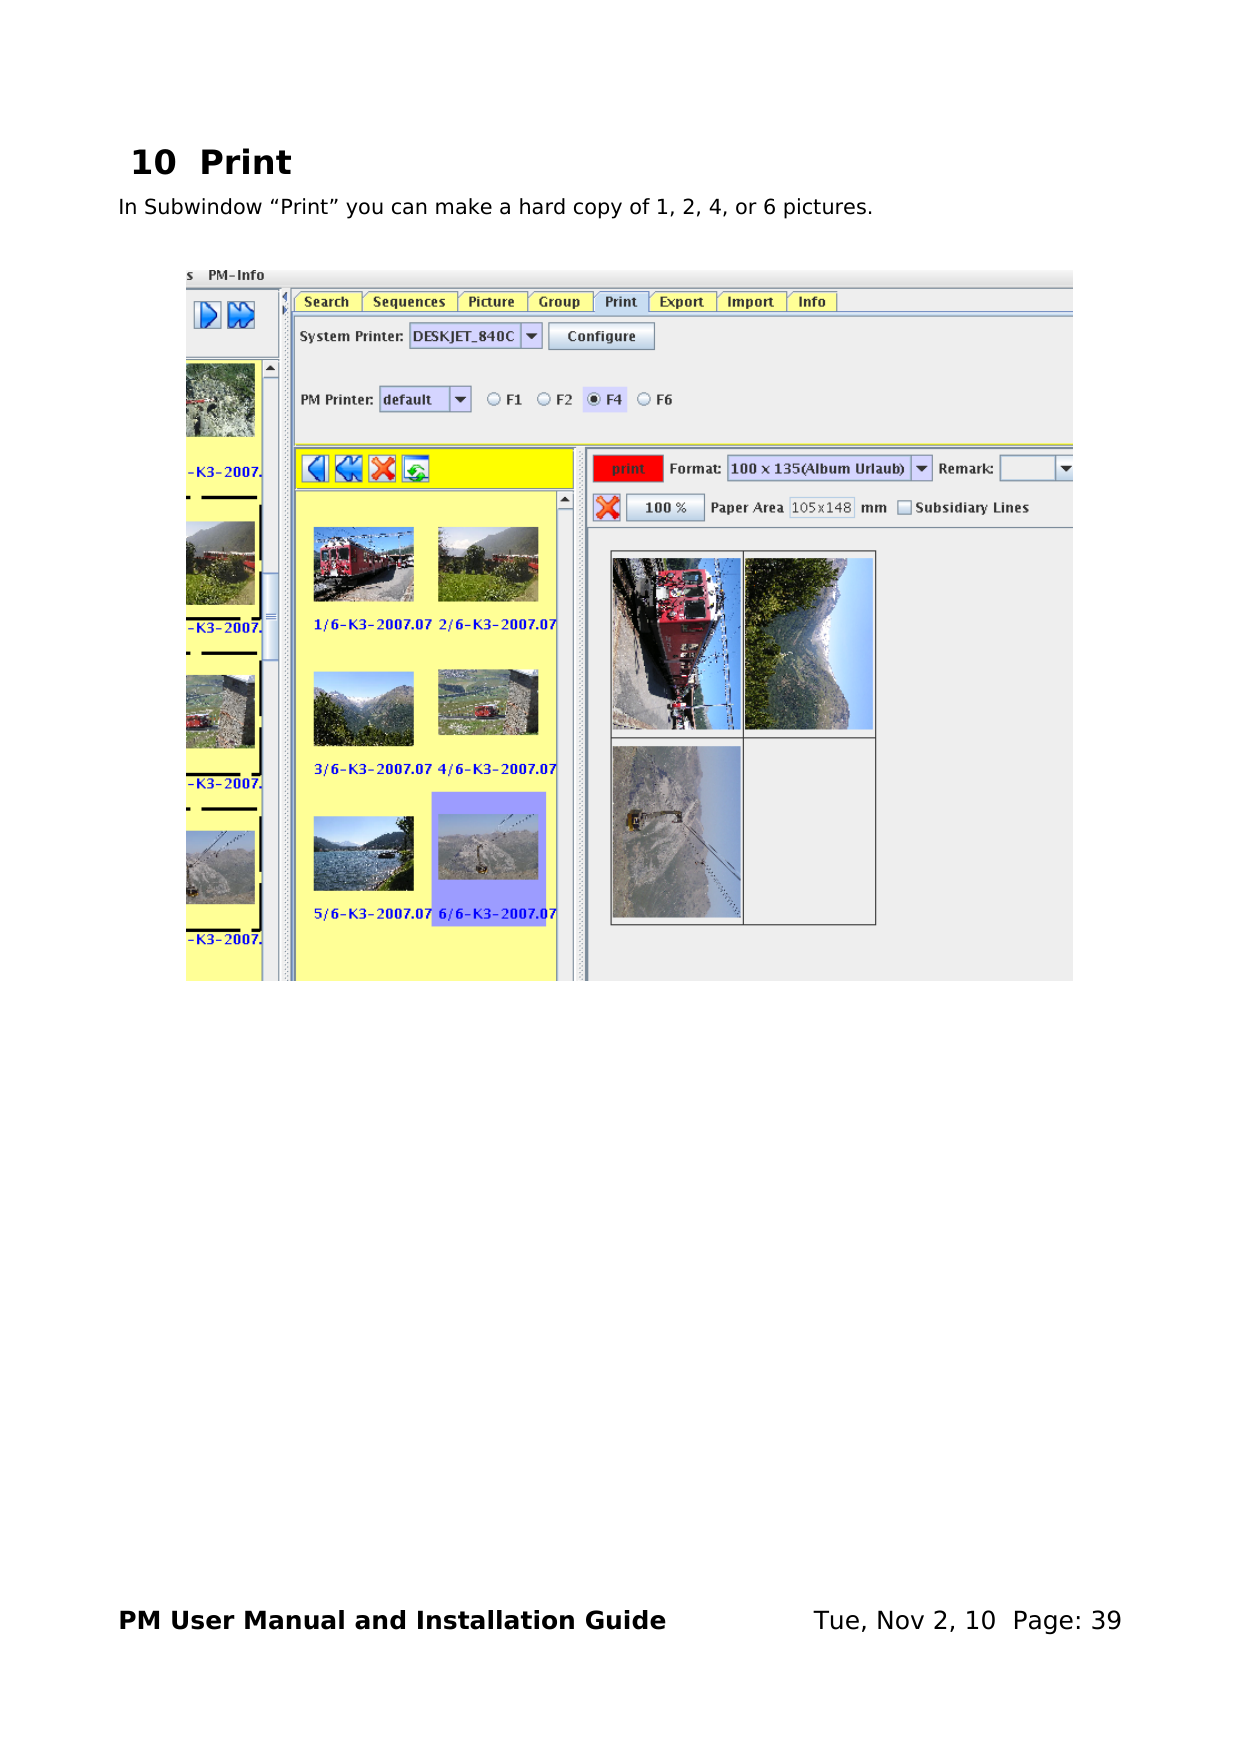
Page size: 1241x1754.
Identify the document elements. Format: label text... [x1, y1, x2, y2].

text In Subwindow “Print” you can make a hard copy of 1, 2, 4, or 6 pictures. [118, 195, 1122, 219]
subtitle Print [130, 143, 1122, 182]
picture [186, 270, 1073, 981]
